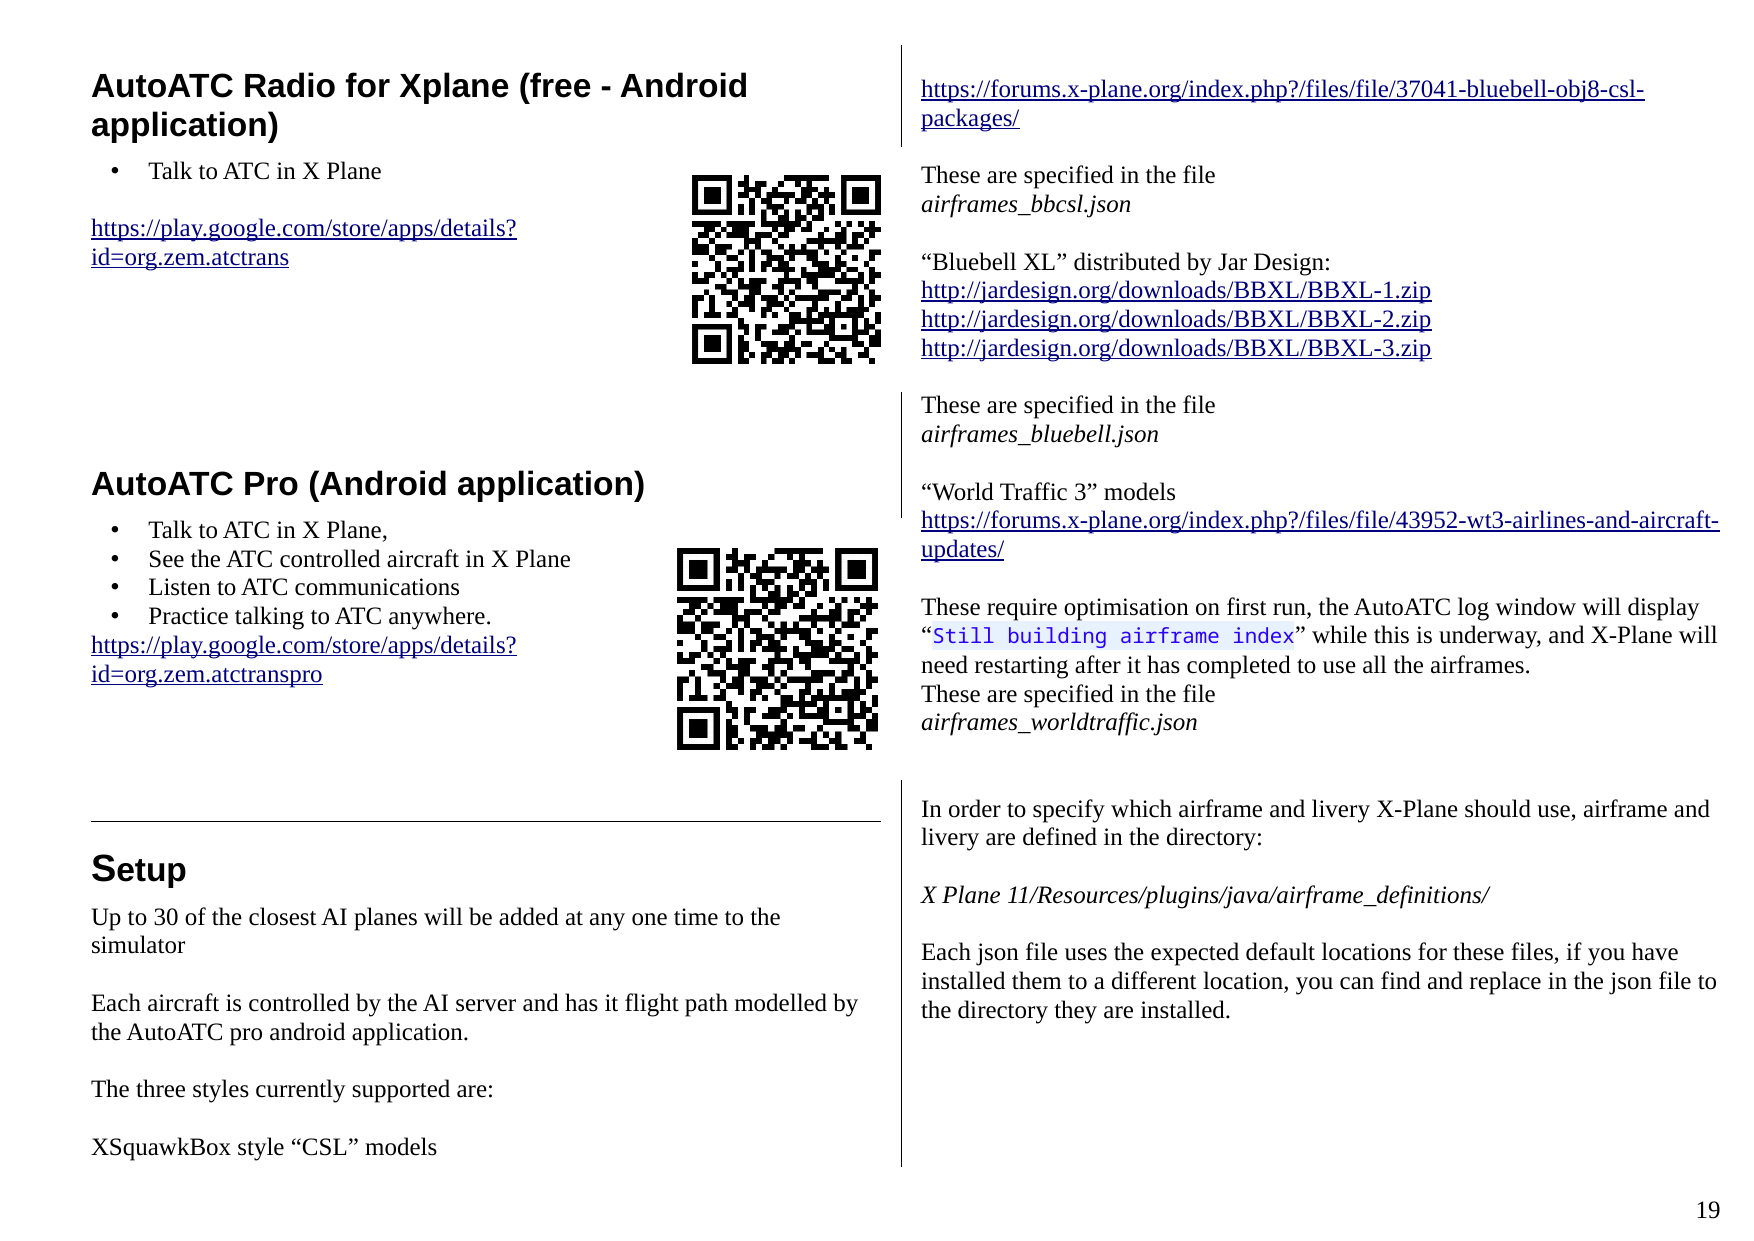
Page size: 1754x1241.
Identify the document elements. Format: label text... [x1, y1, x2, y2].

text airframes_worldtraffic.json [921, 707, 1720, 736]
text http://jardesign.org/downloads/BBXL/BBXL-2.zip [921, 304, 1720, 333]
text These are specified in the file [921, 390, 1720, 419]
list Talk to ATC in X Plane [111, 156, 664, 184]
picture [647, 518, 908, 780]
text “World Traffic 3” models [921, 477, 1720, 505]
text Each json file uses the expected default locations for these files, if you have installed them to a different location, you can find and replace in the json file to the directory they are installed. [921, 937, 1720, 1024]
subtitle Setup [91, 846, 898, 889]
text Each aircraft is controlled by the AI server and has it flight path modelled by the AutoATC pro android application. [91, 988, 881, 1046]
text airframes_bbcsl.json [921, 189, 1720, 218]
text https://play.google.com/store/apps/details?id=org.zem.atctranspro [91, 630, 647, 687]
text https://forums.x-plane.org/index.php?/files/file/37041-bluebell-obj8-csl-packages/ [921, 74, 1720, 132]
list Practice talking to ATC anywhere. [111, 601, 647, 630]
picture [664, 147, 909, 392]
text In order to specify which airframe and livery X-Plane should use, airframe and livery are defined in the directory: [921, 794, 1720, 851]
text http://jardesign.org/downloads/BBXL/BBXL-1.zip [921, 275, 1720, 304]
text updates/ [921, 532, 1720, 563]
text These are specified in the file [921, 160, 1720, 189]
list See the ATC controlled aircraft in X Plane [111, 544, 647, 572]
text http://jardesign.org/downloads/BBXL/BBXL-3.zip [921, 333, 1720, 362]
text These are specified in the file [921, 679, 1720, 707]
text https://play.google.com/store/apps/details?id=org.zem.atctrans [91, 213, 664, 271]
text airframes_bluebell.json [921, 419, 1720, 448]
list Talk to ATC in X Plane, [111, 515, 898, 544]
subtitle AutoATC Pro (Android application) [91, 464, 898, 502]
text Up to 30 of the closest AI planes will be added at any one time to the simulator [91, 902, 881, 959]
text These require optimisation on first run, the AutoATC log window will display “Still building airframe index” while this is underway, and X-Plane will need restarting after it has completed to use all the airframes. [921, 592, 1720, 679]
text “Bluebell XL” distributed by Jar Design: [921, 247, 1720, 275]
text https://forums.x-plane.org/index.php?/files/file/43952-wt3-airlines-and-aircraft- [921, 505, 1720, 530]
text The three styles currently supported are: [91, 1074, 881, 1103]
subtitle AutoATC Radio for Xplane (free - Android application) [91, 66, 898, 143]
list Listen to ATC communications [111, 572, 647, 601]
text X Plane 11/Resources/plugins/java/airframe_definitions/ [921, 880, 1720, 909]
text XSquawkBox style “CSL” models [91, 1132, 881, 1161]
